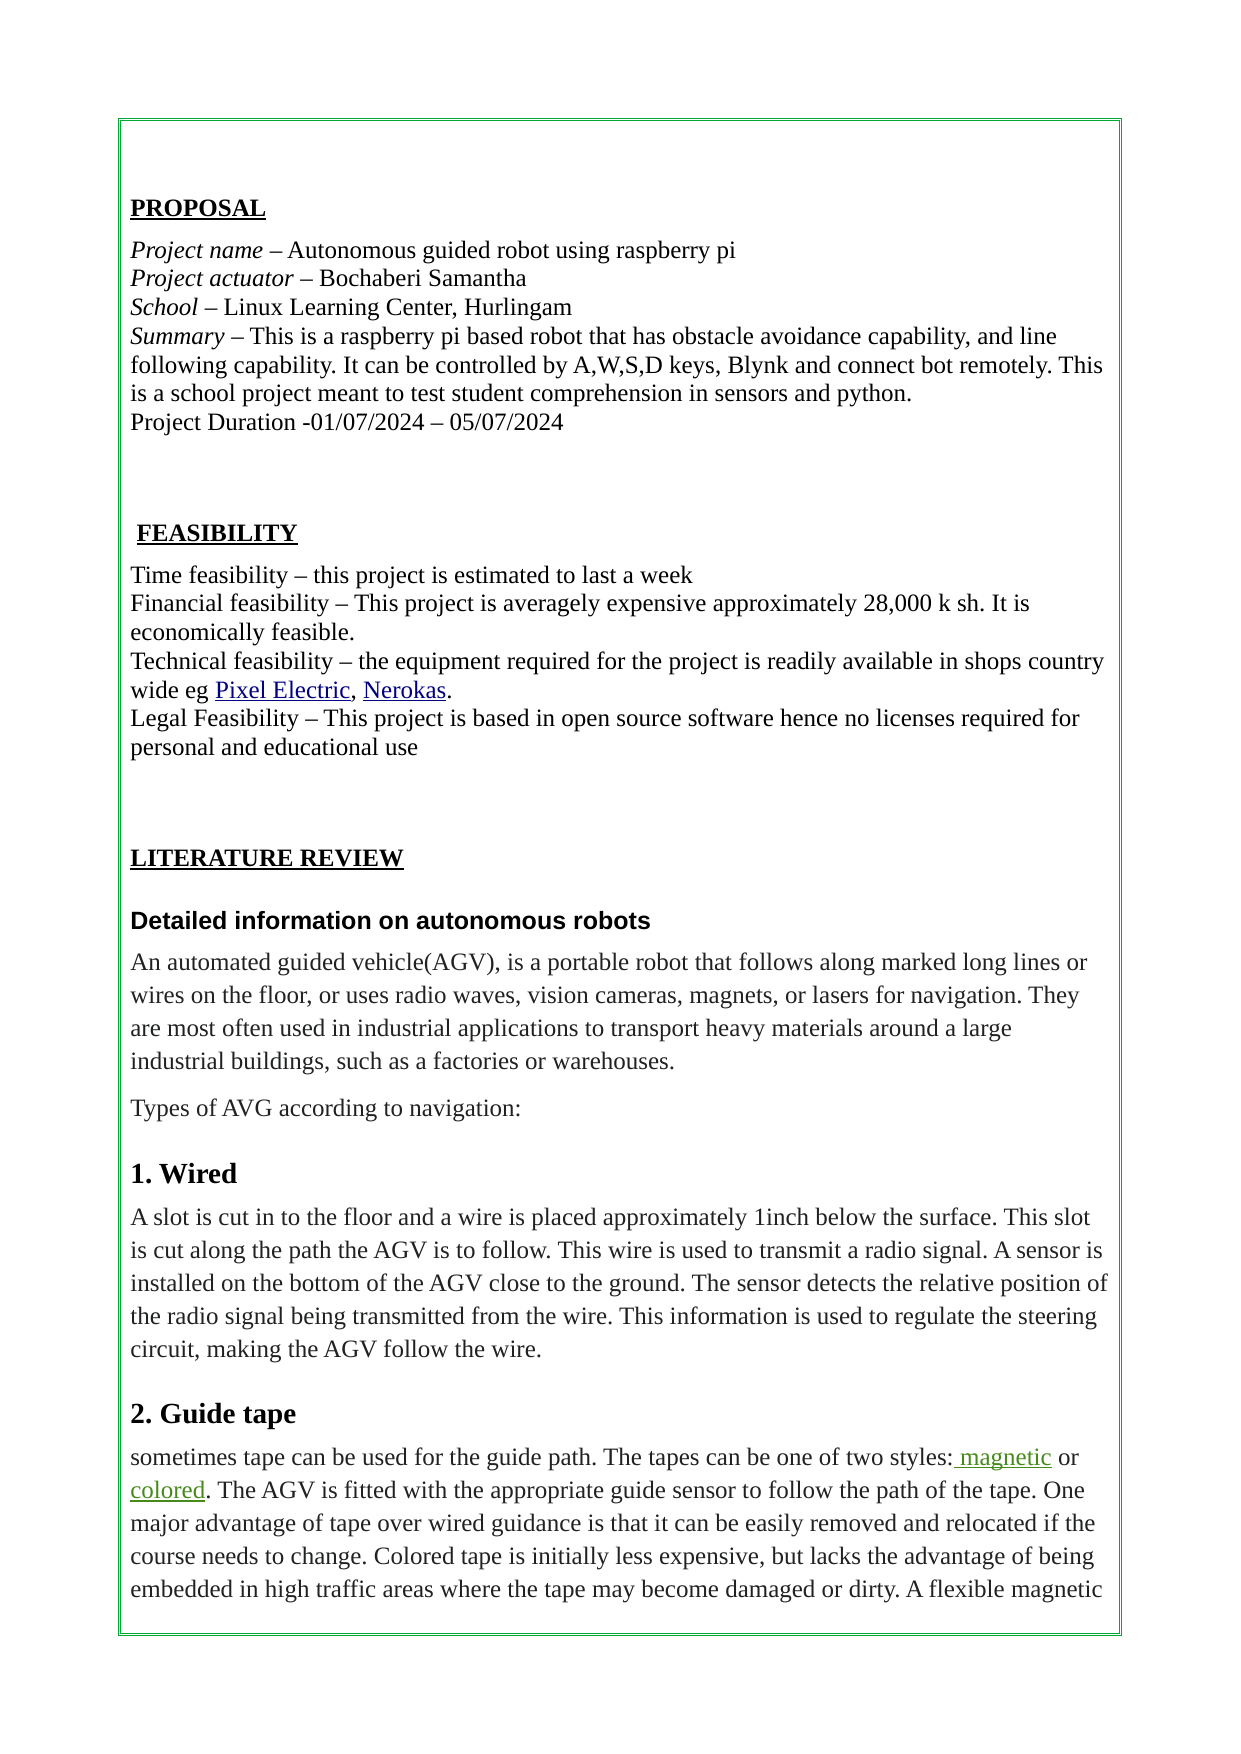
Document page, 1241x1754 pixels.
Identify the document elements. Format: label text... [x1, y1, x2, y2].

text Summary – This is a raspberry pi based robot that has obstacle avoidance capability, and line following capability. It can be controlled by A,W,S,D keys, Blynk and connect bot remotely. This is a school project meant to test student comprehension in sensors and python. [130, 321, 1110, 407]
subtitle LITERATURE REVIEW [130, 843, 1110, 872]
text Time feasibility – this project is estimated to last a week [130, 560, 1110, 588]
text Project Duration -01/07/2024 – 05/07/2024 [130, 407, 1110, 436]
text Financial feasibility – This project is averagely expensive approximately 28,000 k sh. It is economically feasible. [130, 588, 1110, 646]
text A slot is cut in to the floor and a wire is placed approximately 1inch below the surface. This slot is cut along the path the AGV is to follow. This wire is used to transmit a radio signal. A sensor is installed on the bottom of the AGV close to the ground. The sensor detects the relative position of the radio signal being transmitted from the wire. This information is used to regulate the steering circuit, making the AGV follow the wire. [130, 1202, 1110, 1363]
text School – Linux Learning Center, Hurlingam [130, 292, 1110, 321]
text Technical feasibility – the equipment required for the project is readily available in shops country wide eg Pixel Electric, Nerokas. [130, 646, 1110, 703]
text An automated guided vehicle(AGV), is a portable robot that follows along marked long lines or wires on the floor, or uses radio waves, vision cameras, magnets, or lasers for navigation. They are most often used in industrial applications to transport heavy materials around a large industrial buildings, such as a factories or warehouses. [130, 947, 1110, 1075]
subtitle PROPOSAL [130, 193, 1110, 222]
text Legal Feasibility – This project is based in open source software hence no licenses required for personal and educational use [130, 703, 1110, 761]
subtitle FEASIBILITY [130, 518, 1110, 547]
subtitle Detailed information on autonomous robots [130, 906, 1110, 934]
subtitle 1. Wired [130, 1156, 1110, 1189]
text Types of AVG according to navigation: [130, 1093, 1110, 1122]
text sometimes tape can be used for the guide path. The tapes can be one of two styles: magnetic or colored. The AGV is fitted with the appropriate guide sensor to follow the path of the tape. One major advantage of tape over wired guidance is that it can be easily removed and relocated if the course needs to change. Colored tape is initially less expensive, but lacks the advantage of being embedded in high traffic areas where the tape may become damaged or dirty. A flexible magnetic [130, 1442, 1110, 1603]
text Project name – Autonomous guided robot using raspberry pi [130, 235, 1110, 263]
subtitle 2. Guide tape [130, 1396, 1110, 1429]
text Project actuator – Bochaberi Samantha [130, 263, 1110, 292]
